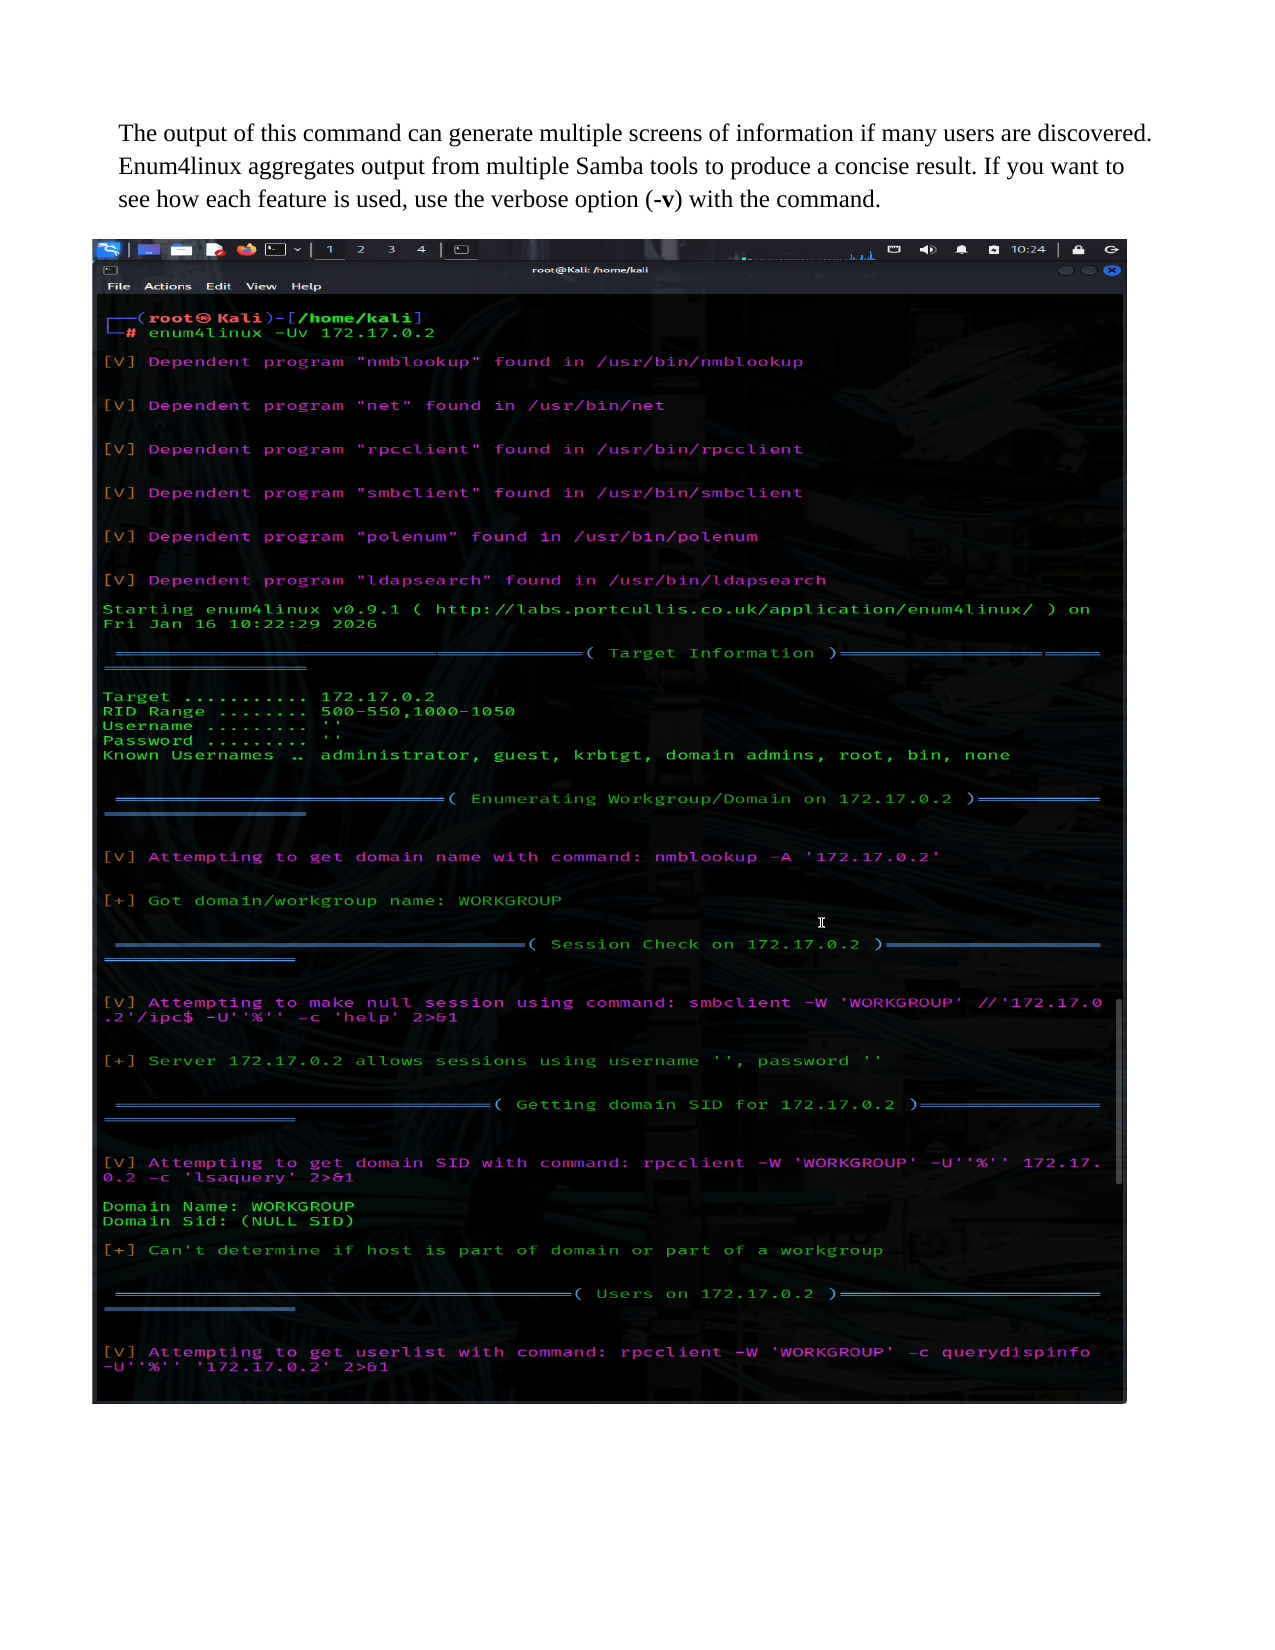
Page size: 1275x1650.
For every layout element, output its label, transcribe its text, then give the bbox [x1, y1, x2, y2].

text The output of this command can generate multiple screens of information if many users are discovered. Enum4linux aggregates output from multiple Samba tools to produce a concise result. If you want to see how each feature is used, use the verbose option (-v) with the command. [118, 118, 1157, 213]
picture [92, 239, 1127, 1404]
